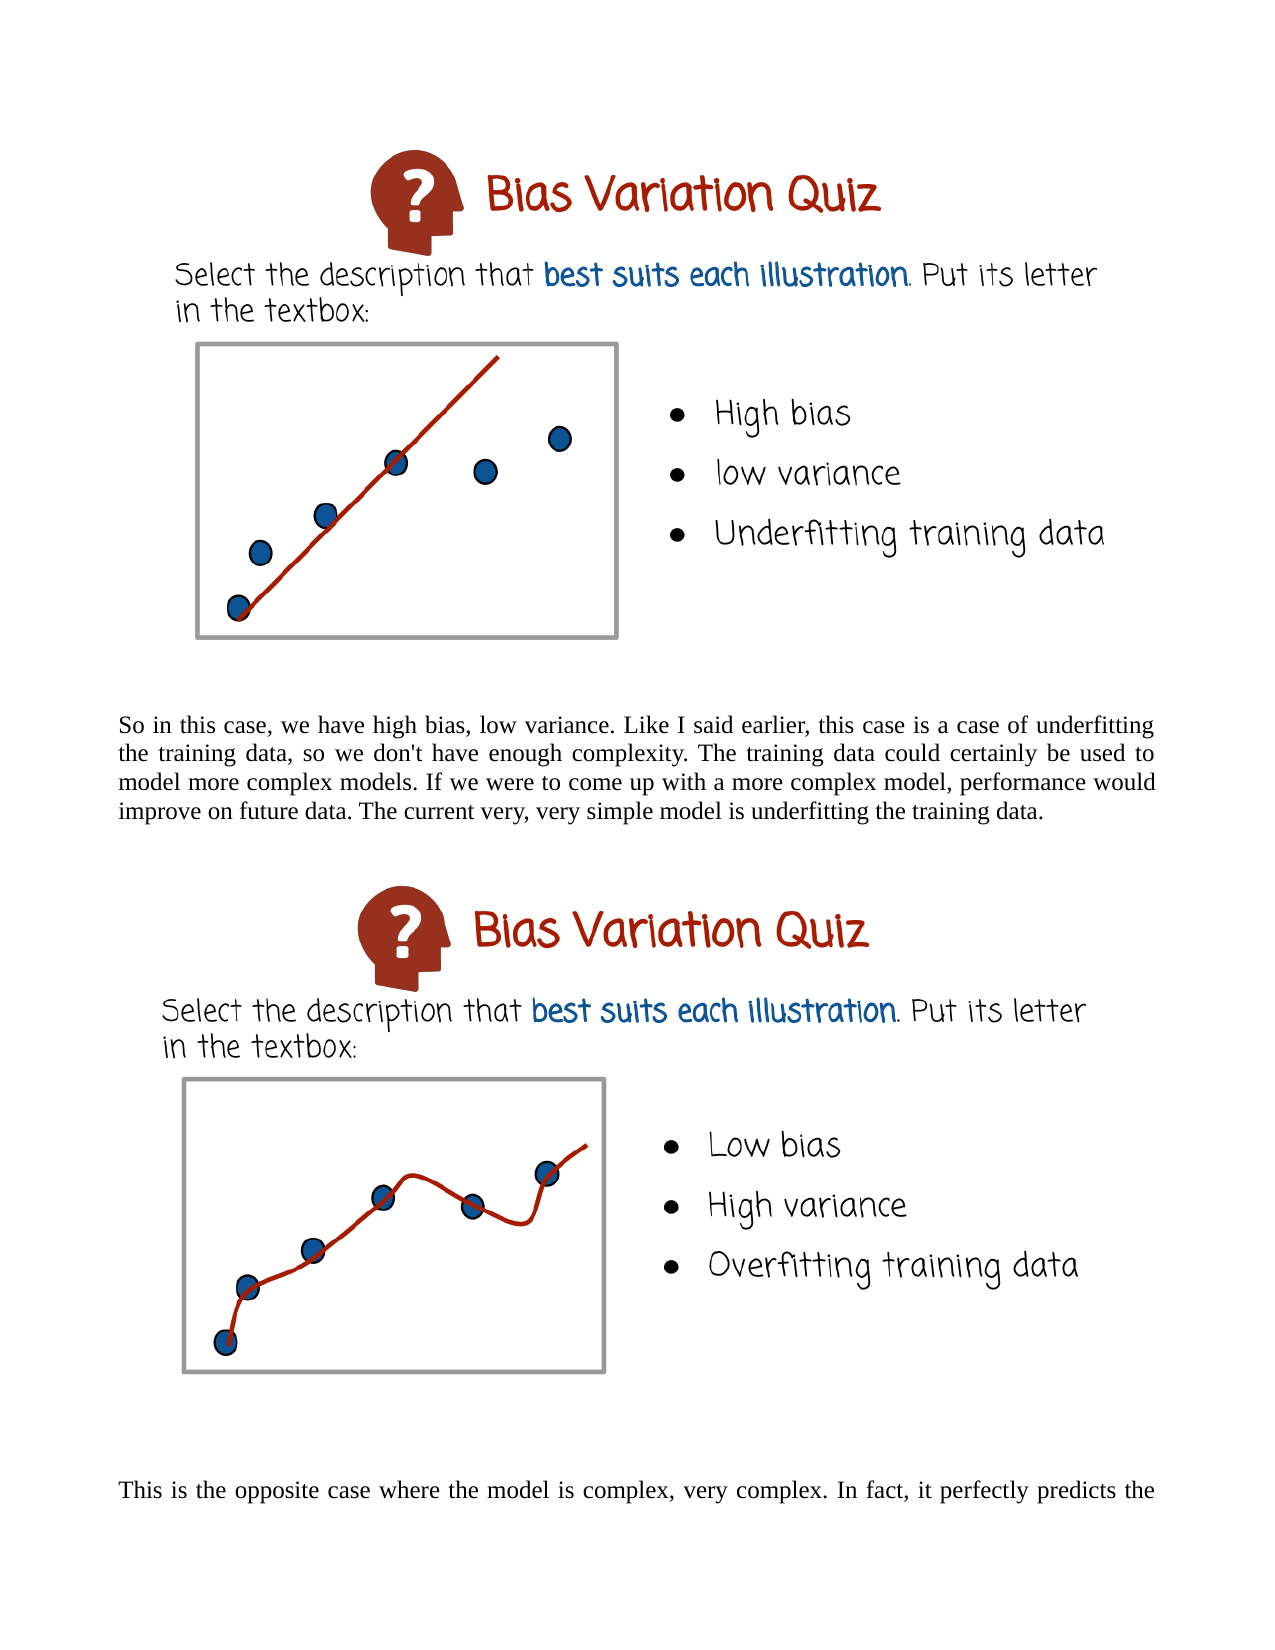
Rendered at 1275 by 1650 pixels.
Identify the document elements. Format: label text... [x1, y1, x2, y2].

picture [118, 146, 1157, 653]
text This is the opposite case where the model is complex, very complex. In fact, it perfectly predicts the [118, 1475, 1157, 1504]
picture [118, 882, 1157, 1389]
text So in this case, we have high bias, low variance. Like I said earlier, this case is a case of underfitting the training data, so we don't have enough complexity. The training data could certainly be used to model more complex models. If we were to come up with a more complex model, performance would improve on future data. The current very, very simple model is underfitting the training data. [118, 710, 1157, 825]
